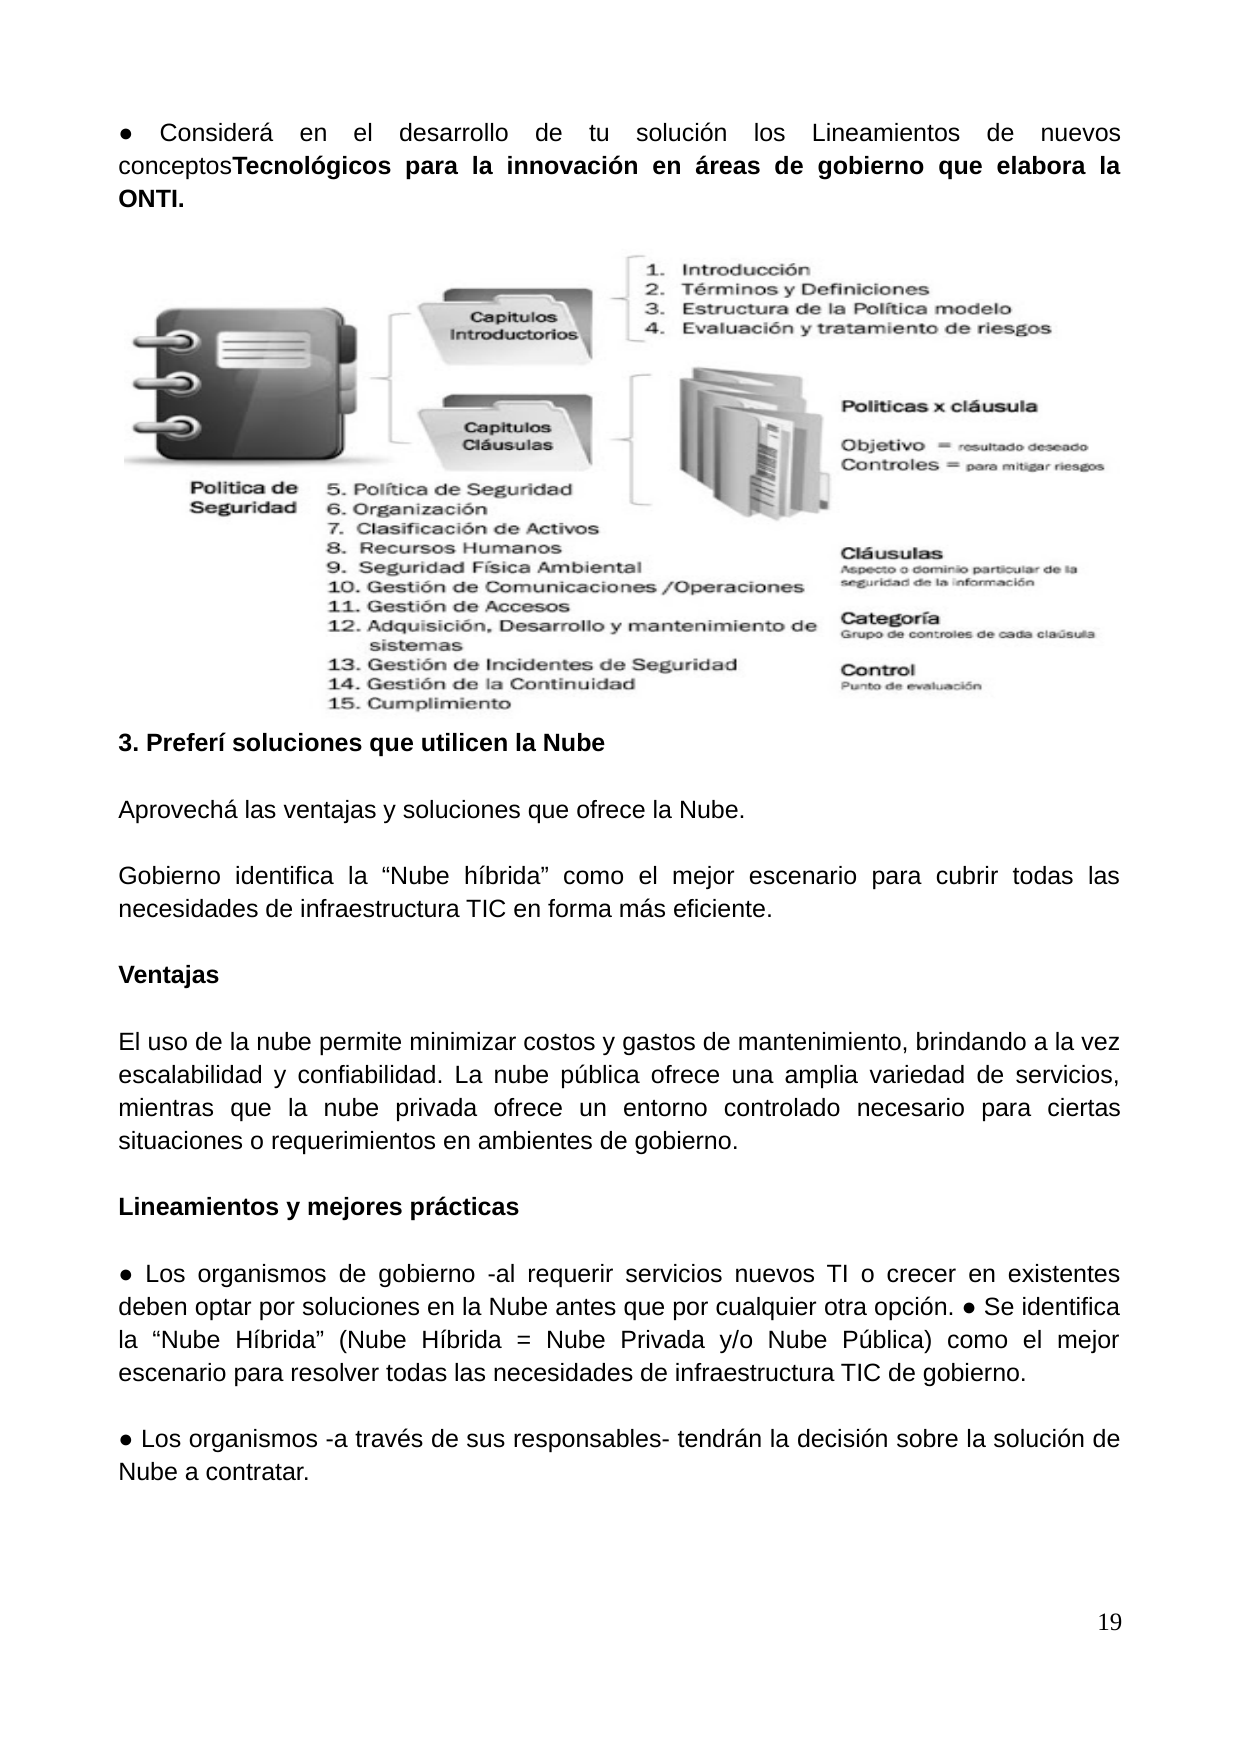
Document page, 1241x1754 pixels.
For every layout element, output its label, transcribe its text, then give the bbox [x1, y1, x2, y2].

text Lineamientos y mejores prácticas [118, 1192, 1122, 1221]
text ● Los organismos de gobierno -al requerir servicios nuevos TI o crecer en existentes deben optar por soluciones en la Nube antes que por cualquier otra opción. ● Se identifica la “Nube Híbrida” (Nube Híbrida = Nube Privada y/o Nube Pública) como el mejor escenario para resolver todas las necesidades de infraestructura TIC de gobierno. [118, 1258, 1122, 1386]
text 3. Preferí soluciones que utilicen la Nube [118, 251, 1122, 757]
picture [124, 248, 1120, 724]
text ● Los organismos -a través de sus responsables- tendrán la decisión sobre la solución de Nube a contratar. [118, 1424, 1122, 1486]
text Aprovechá las ventajas y soluciones que ofrece la Nube. [118, 795, 1122, 823]
text El uso de la nube permite minimizar costos y gastos de mantenimiento, brindando a la vez escalabilidad y confiabilidad. La nube pública ofrece una amplia variedad de servicios, mientras que la nube privada ofrece un entorno controlado necesario para ciertas situaciones o requerimientos en ambientes de gobierno. [118, 1027, 1122, 1154]
text ● Considerá en el desarrollo de tu solución los Lineamientos de nuevos conceptosTecnológicos para la innovación en áreas de gobierno que elabora la ONTI. [118, 118, 1122, 213]
text Ventajas [118, 960, 1122, 989]
text Gobierno identifica la “Nube híbrida” como el mejor escenario para cubrir todas las necesidades de infraestructura TIC en forma más eficiente. [118, 861, 1122, 923]
